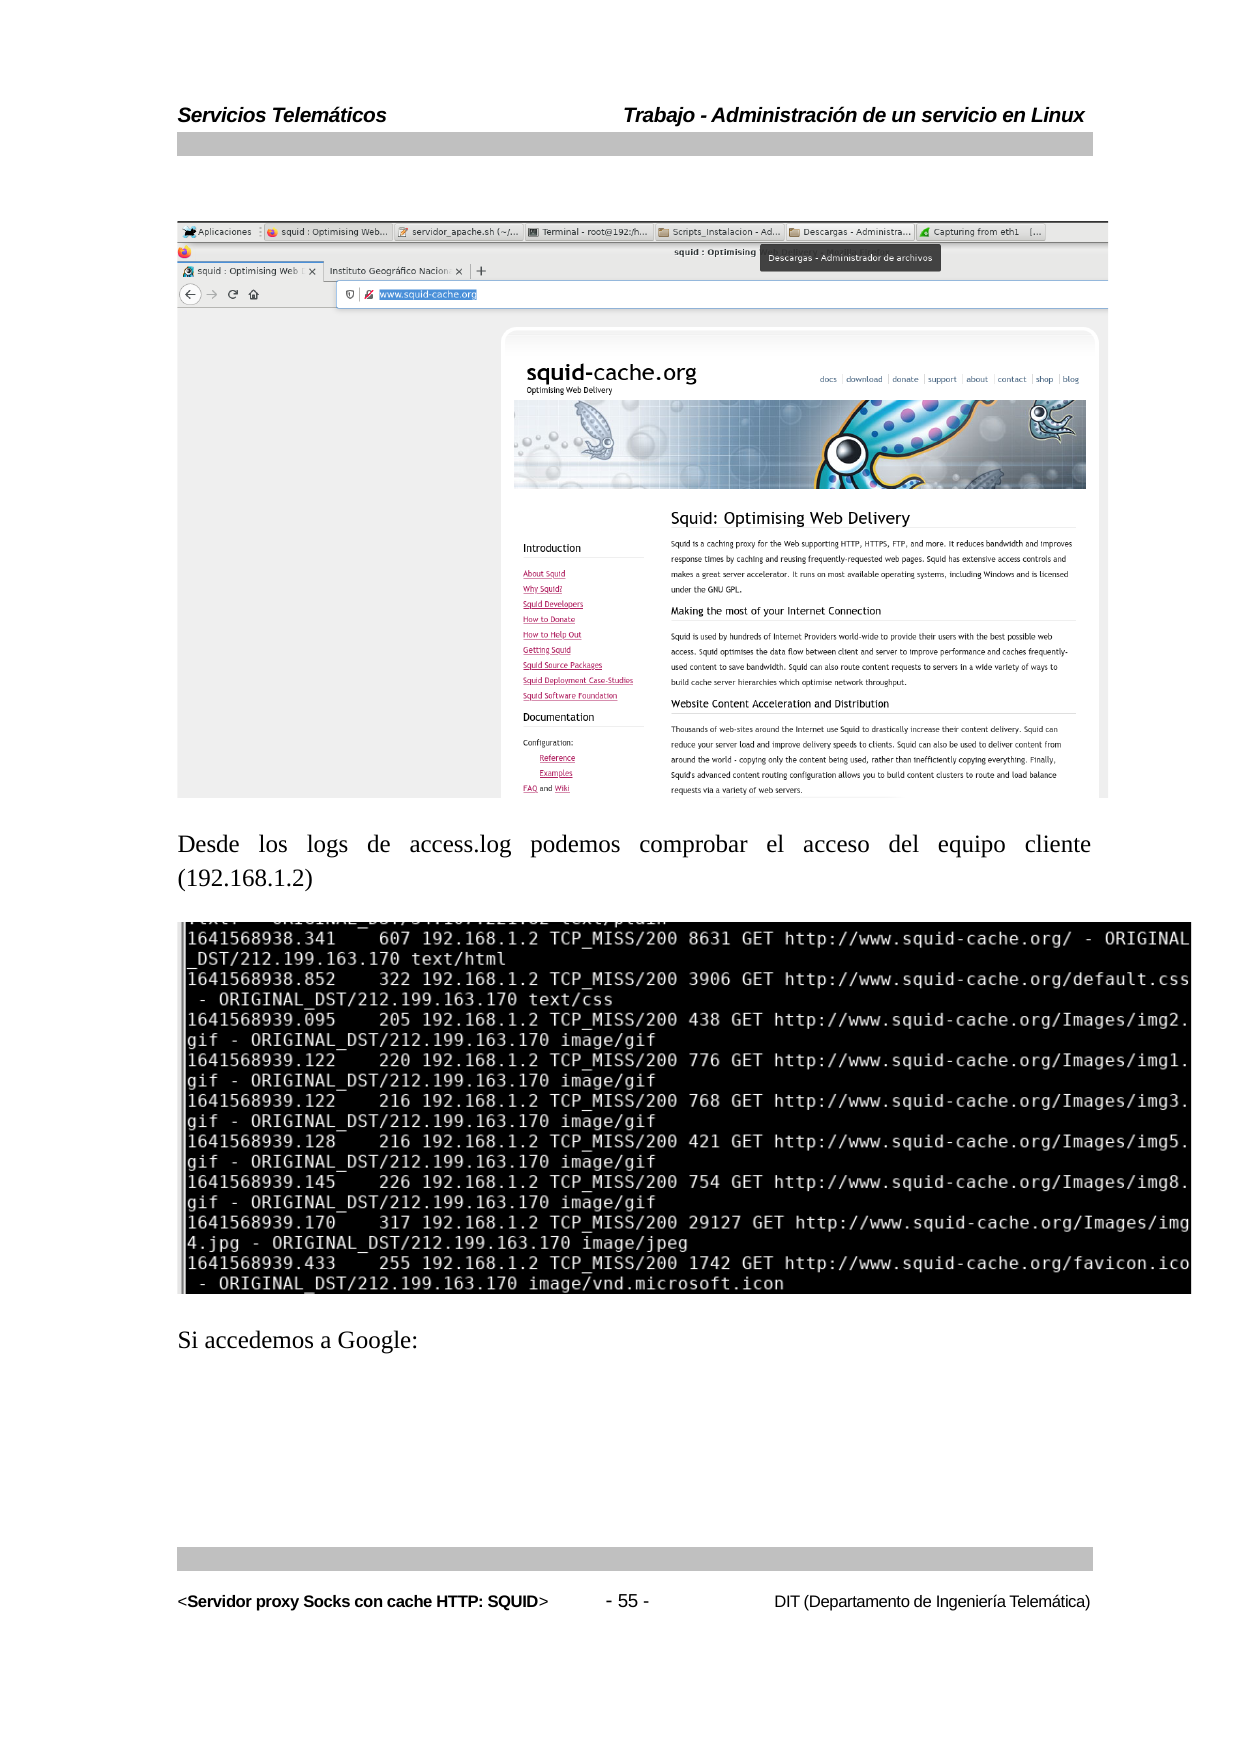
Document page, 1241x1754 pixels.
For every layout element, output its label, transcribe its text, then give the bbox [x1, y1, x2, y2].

text Si accedemos a Google: [177, 1325, 1093, 1353]
text Desde los logs de access.log podemos comprobar el acceso del equipo cliente (192.168.1.2) [177, 829, 1093, 892]
